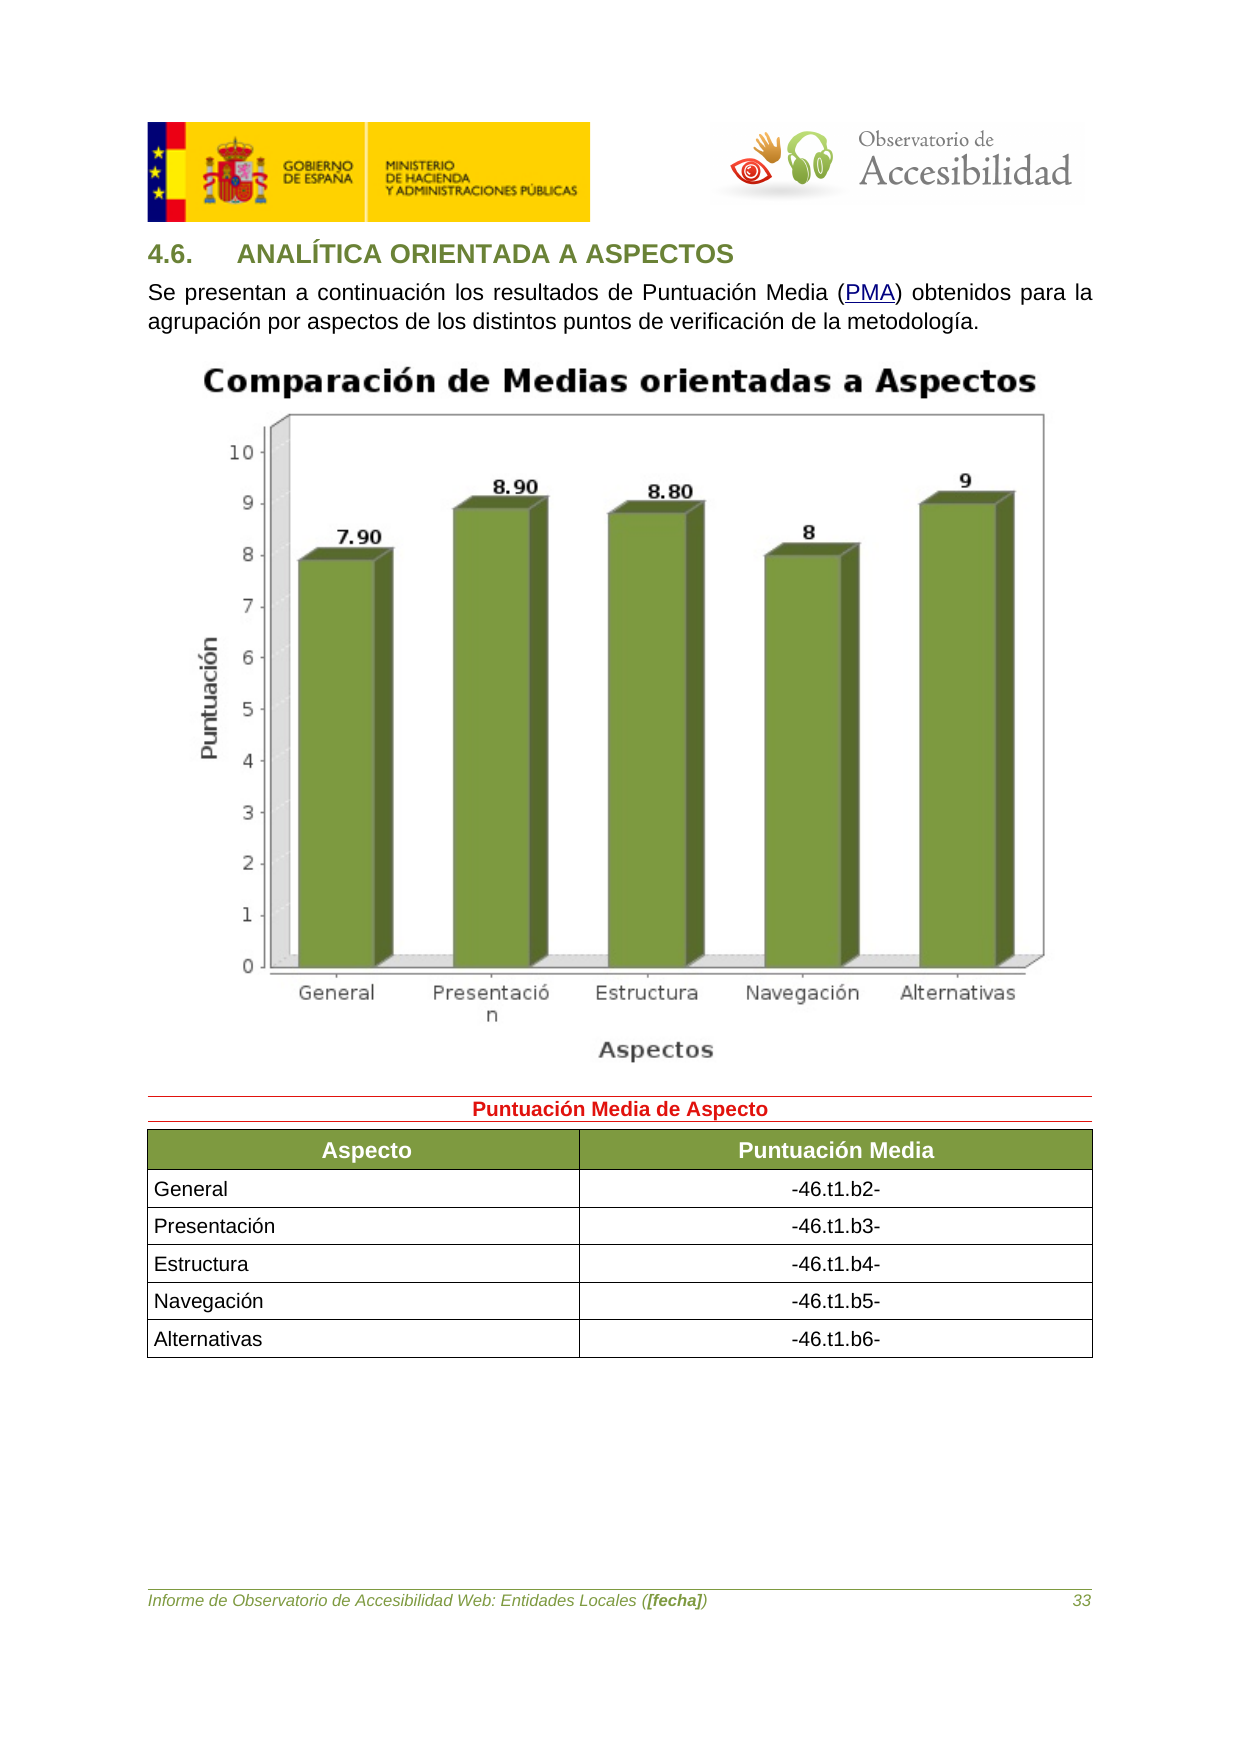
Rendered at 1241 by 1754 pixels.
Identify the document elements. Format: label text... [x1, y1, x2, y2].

table_cell -46.t1.b6- [580, 1320, 1092, 1357]
table_cell General [148, 1170, 579, 1207]
table_cell -46.t1.b5- [580, 1283, 1092, 1319]
text Se presentan a continuación los resultados de Puntuación Media (PMA) obtenidos para la agrupación por aspectos de los distintos puntos de verificación de la metodología. [148, 279, 1092, 334]
table_cell Estructura [148, 1245, 579, 1282]
table_cell Alternativas [148, 1320, 579, 1357]
table_cell -46.t1.b2- [580, 1170, 1092, 1207]
table_cell Presentación [148, 1208, 579, 1244]
table_header Puntuación Media [580, 1130, 1092, 1169]
picture [178, 361, 1062, 1072]
picture [710, 122, 1086, 205]
table_header Aspecto [148, 1130, 579, 1169]
subtitle Analítica orientada a aspectos [148, 238, 1092, 269]
table_cell -46.t1.b4- [580, 1245, 1092, 1282]
text Puntuación Media de Aspecto [148, 1097, 1092, 1121]
table_cell -46.t1.b3- [580, 1208, 1092, 1244]
table_cell Navegación [148, 1283, 579, 1319]
picture [147, 122, 591, 222]
